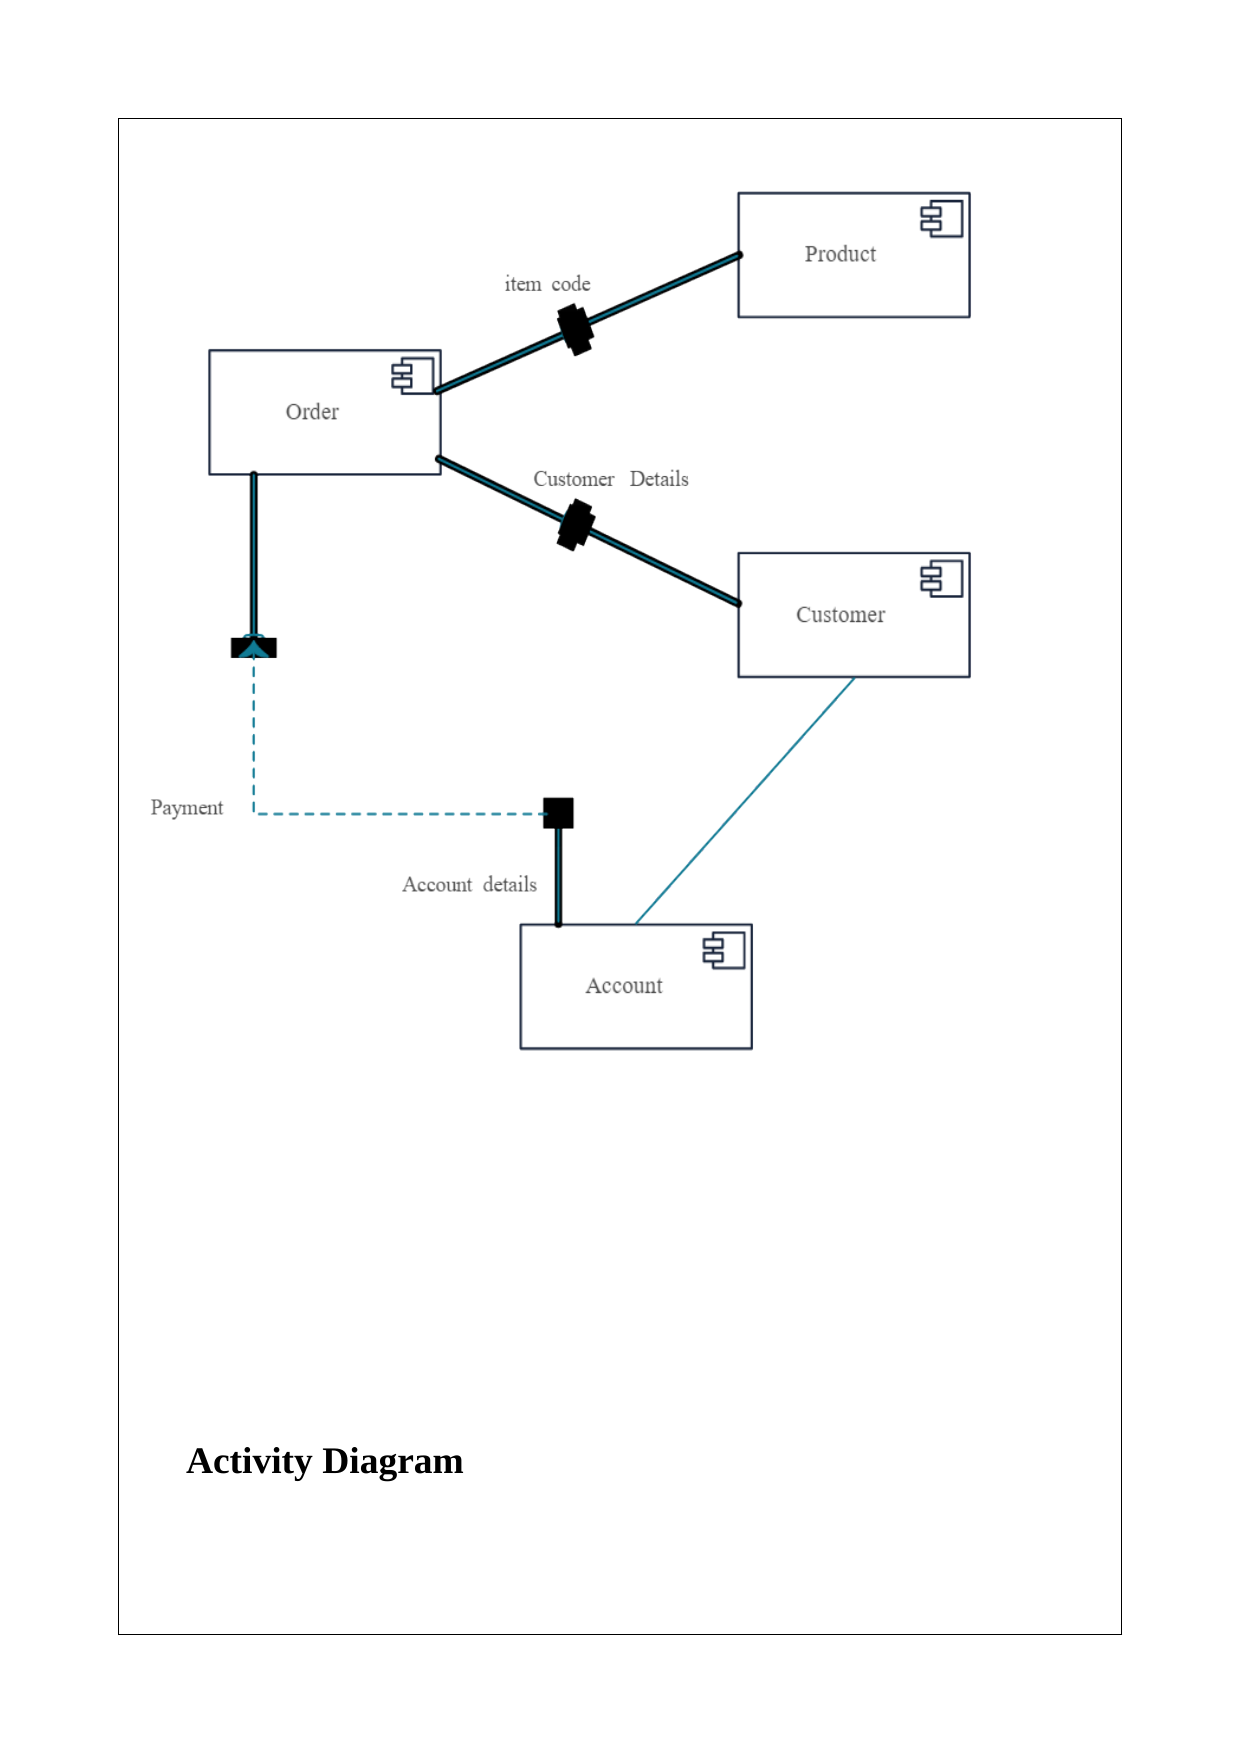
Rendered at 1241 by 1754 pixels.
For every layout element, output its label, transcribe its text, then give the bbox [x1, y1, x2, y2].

text Activity Diagram [122, 1438, 1118, 1481]
picture [150, 191, 972, 1051]
